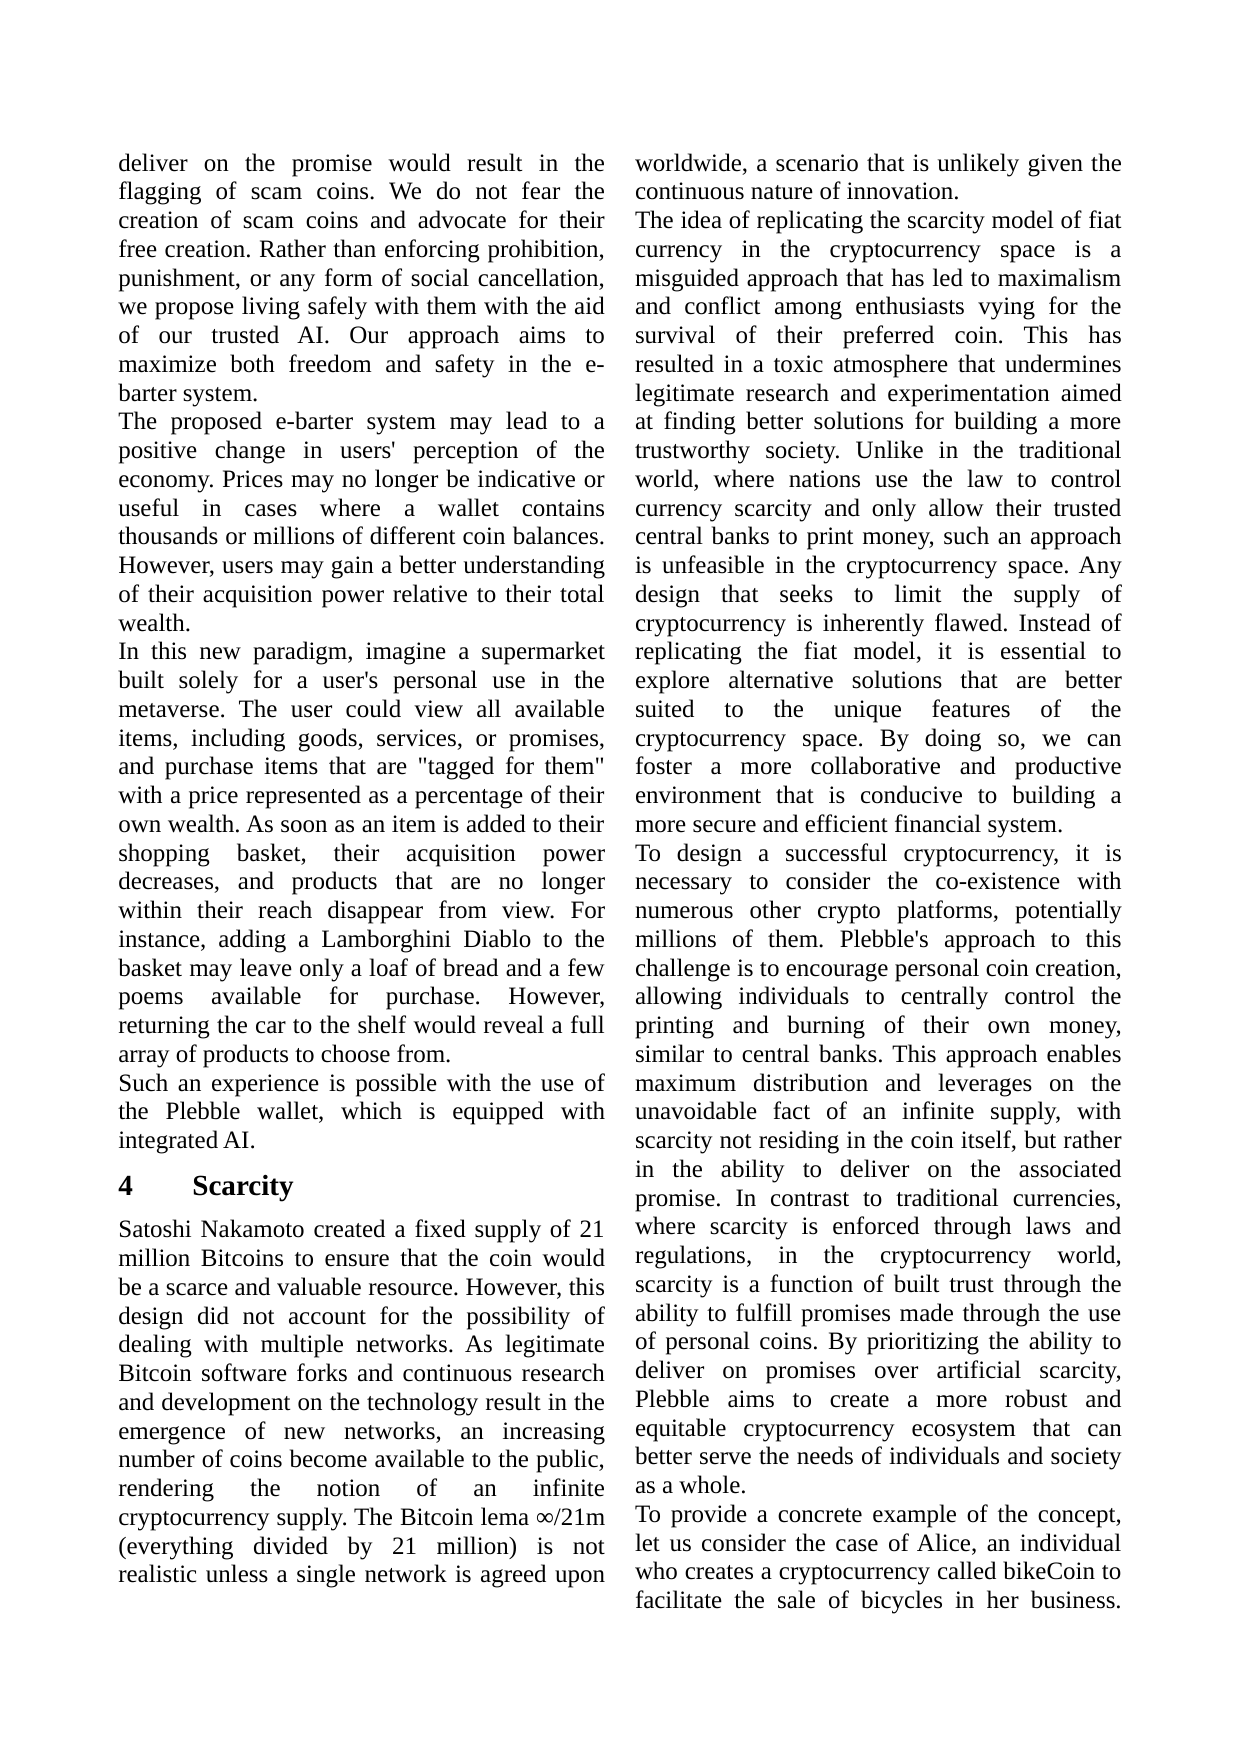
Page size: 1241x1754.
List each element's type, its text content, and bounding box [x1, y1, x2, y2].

text The idea of replicating the scarcity model of fiat currency in the cryptocurrency space is a misguided approach that has led to maximalism and conflict among enthusiasts vying for the survival of their preferred coin. This has resulted in a toxic atmosphere that undermines legitimate research and experimentation aimed at finding better solutions for building a more trustworthy society. Unlike in the traditional world, where nations use the law to control currency scarcity and only allow their trusted central banks to print money, such an approach is unfeasible in the cryptocurrency space. Any design that seeks to limit the supply of cryptocurrency is inherently flawed. Instead of replicating the fiat model, it is essential to explore alternative solutions that are better suited to the unique features of the cryptocurrency space. By doing so, we can foster a more collaborative and productive environment that is conducive to building a more secure and efficient financial system. [635, 205, 1122, 838]
text Satoshi Nakamoto created a fixed supply of 21 million Bitcoins to ensure that the coin would be a scarce and valuable resource. However, this design did not account for the possibility of dealing with multiple networks. As legitimate Bitcoin software forks and continuous research and development on the technology result in the emergence of new networks, an increasing number of coins become available to the public, rendering the notion of an infinite cryptocurrency supply. The Bitcoin lema ∞/21m (everything divided by 21 million) is not realistic unless a single network is agreed upon [118, 1214, 605, 1588]
subtitle Scarcity [118, 1168, 605, 1202]
text deliver on the promise would result in the flagging of scam coins. We do not fear the creation of scam coins and advocate for their free creation. Rather than enforcing prohibition, punishment, or any form of social cancellation, we propose living safely with them with the aid of our trusted AI. Our approach aims to maximize both freedom and safety in the e-barter system. [118, 148, 605, 406]
text worldwide, a scenario that is unlikely given the continuous nature of innovation. [635, 148, 1122, 205]
text The proposed e-barter system may lead to a positive change in users' perception of the economy. Prices may no longer be indicative or useful in cases where a wallet contains thousands or millions of different coin balances. However, users may gain a better understanding of their acquisition power relative to their total wealth. [118, 406, 605, 636]
text To design a successful cryptocurrency, it is necessary to consider the co-existence with numerous other crypto platforms, potentially millions of them. Plebble's approach to this challenge is to encourage personal coin creation, allowing individuals to centrally control the printing and burning of their own money, similar to central banks. This approach enables maximum distribution and leverages on the unavoidable fact of an infinite supply, with scarcity not residing in the coin itself, but rather in the ability to deliver on the associated promise. In contrast to traditional currencies, where scarcity is enforced through laws and regulations, in the cryptocurrency world, scarcity is a function of built trust through the ability to fulfill promises made through the use of personal coins. By prioritizing the ability to deliver on promises over artificial scarcity, Plebble aims to create a more robust and equitable cryptocurrency ecosystem that can better serve the needs of individuals and society as a whole. [635, 838, 1122, 1499]
text In this new paradigm, imagine a supermarket built solely for a user's personal use in the metaverse. The user could view all available items, including goods, services, or promises, and purchase items that are "tagged for them" with a price represented as a percentage of their own wealth. As soon as an item is added to their shopping basket, their acquisition power decreases, and products that are no longer within their reach disappear from view. For instance, adding a Lamborghini Diablo to the basket may leave only a loaf of bread and a few poems available for purchase. However, returning the car to the shelf would reveal a full array of products to choose from. [118, 636, 605, 1068]
text To provide a concrete example of the concept, let us consider the case of Alice, an individual who creates a cryptocurrency called bikeCoin to facilitate the sale of bicycles in her business. [635, 1499, 1122, 1614]
text Such an experience is possible with the use of the Plebble wallet, which is equipped with integrated AI. [118, 1068, 605, 1154]
